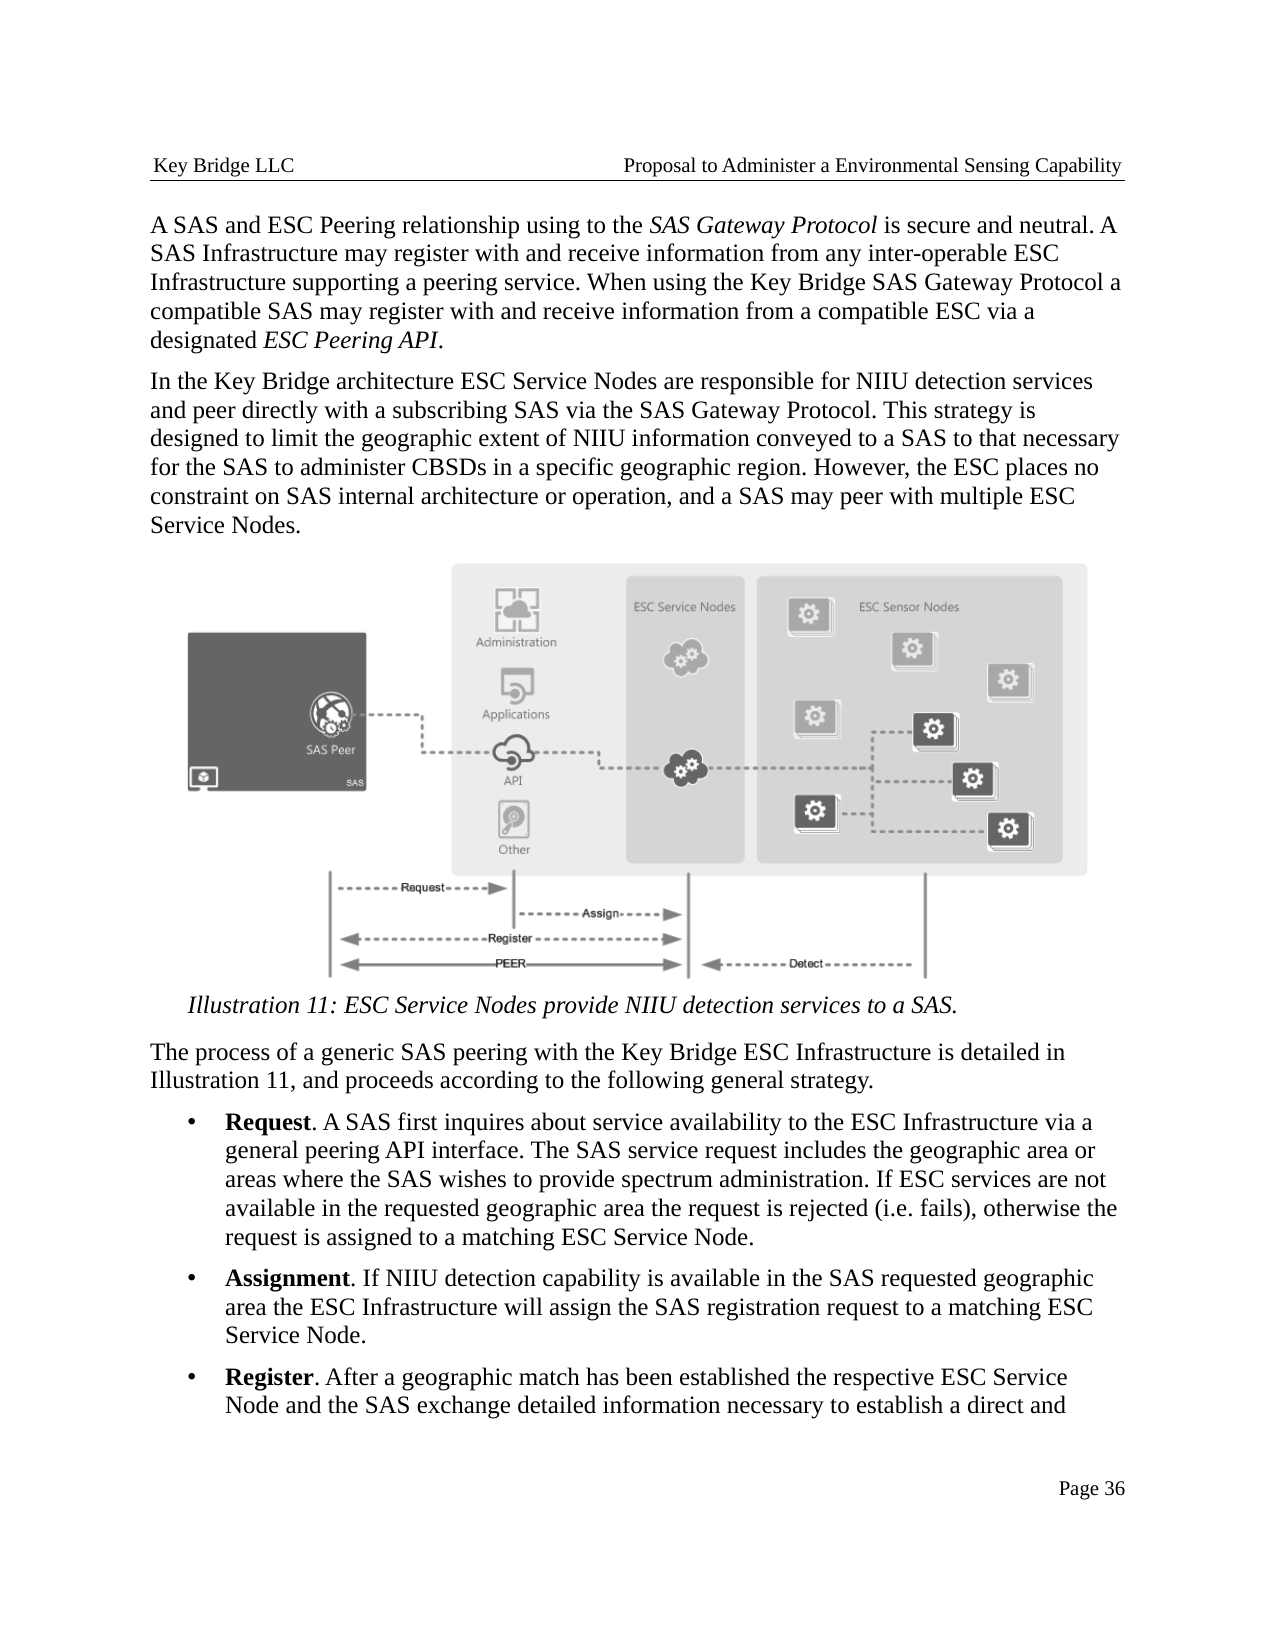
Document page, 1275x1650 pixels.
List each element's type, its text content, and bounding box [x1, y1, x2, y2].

text Illustration 11: ESC Service Nodes provide NIIU detection services to a SAS. [187, 979, 1087, 1019]
text In the Key Bridge architecture ESC Service Nodes are responsible for NIIU detection services and peer directly with a subscribing SAS via the SAS Gateway Protocol. This strategy is designed to limit the geographic extent of NIIU information conveyed to a SAS to that necessary for the SAS to administer CBSDs in a specific geographic region. However, the ESC places no constraint on SAS internal architecture or operation, and a SAS may peer with multiple ESC Service Nodes. [150, 366, 1125, 538]
text The process of a generic SAS peering with the Key Bridge ESC Infrastructure is detailed in Illustration 11, and proceeds according to the following general strategy. [150, 551, 1125, 1094]
picture [187, 563, 1088, 979]
list Assignment. If NIIU detection capability is available in the SAS requested geographic area the ESC Infrastructure will assign the SAS registration request to a matching ESC Service Node. [187, 1263, 1125, 1349]
text A SAS and ESC Peering relationship using to the SAS Gateway Protocol is secure and neutral. A SAS Infrastructure may register with and receive information from any inter-operable ESC Infrastructure supporting a peering service. When using the Key Bridge SAS Gateway Protocol a compatible SAS may register with and receive information from a compatible ESC via a designated ESC Peering API. [150, 210, 1125, 353]
list Register. After a geographic match has been established the respective ESC Service Node and the SAS exchange detailed information necessary to establish a direct and [187, 1362, 1125, 1419]
list Request. A SAS first inquires about service availability to the ESC Infrastructure via a general peering API interface. The SAS service request includes the geographic area or areas where the SAS wishes to provide spectrum administration. If ESC services are not available in the requested geographic area the request is rejected (i.e. fails), otherwise the request is assigned to a matching ESC Service Node. [187, 1107, 1125, 1251]
